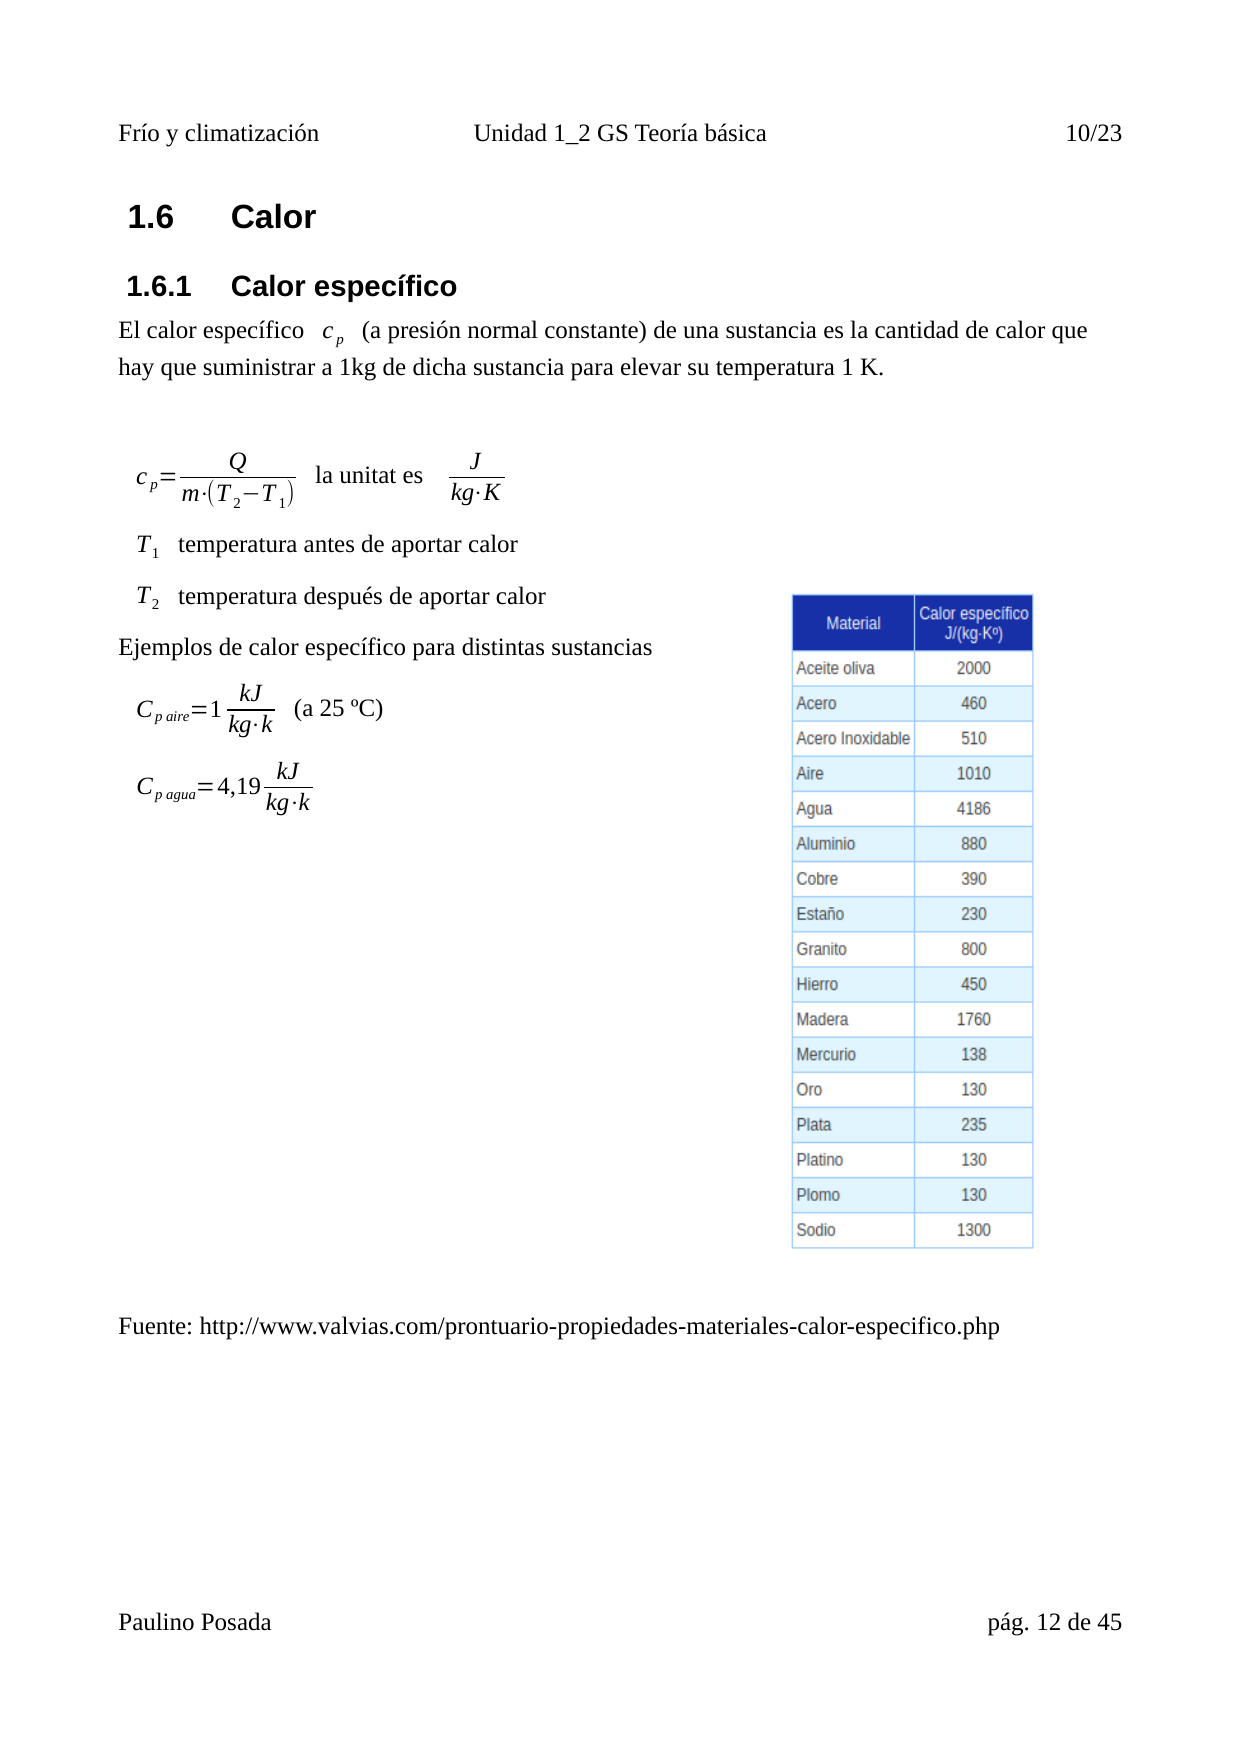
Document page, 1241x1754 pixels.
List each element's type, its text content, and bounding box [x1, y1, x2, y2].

picture [788, 590, 1040, 1260]
subtitle Calor [118, 197, 1122, 236]
text temperatura antes de aportar calor [118, 529, 1122, 562]
text la unitat es [118, 447, 1122, 511]
text (a 25 ºC) [118, 680, 788, 739]
text Fuente: http://www.valvias.com/prontuario-propiedades-materiales-calor-especifico.php [118, 1311, 1122, 1340]
text temperatura después de aportar calor [118, 581, 1122, 613]
text El calor específico(a presión normal constante) de una sustancia es la cantidad de calor que hay que suministrar a 1kg de dicha sustancia para elevar su temperatura 1 K. [118, 315, 1122, 381]
text [1040, 632, 1122, 661]
text Ejemplos de calor específico para distintas sustancias [118, 632, 788, 661]
text [1040, 680, 1122, 739]
subtitle Calor específico [118, 269, 1122, 303]
